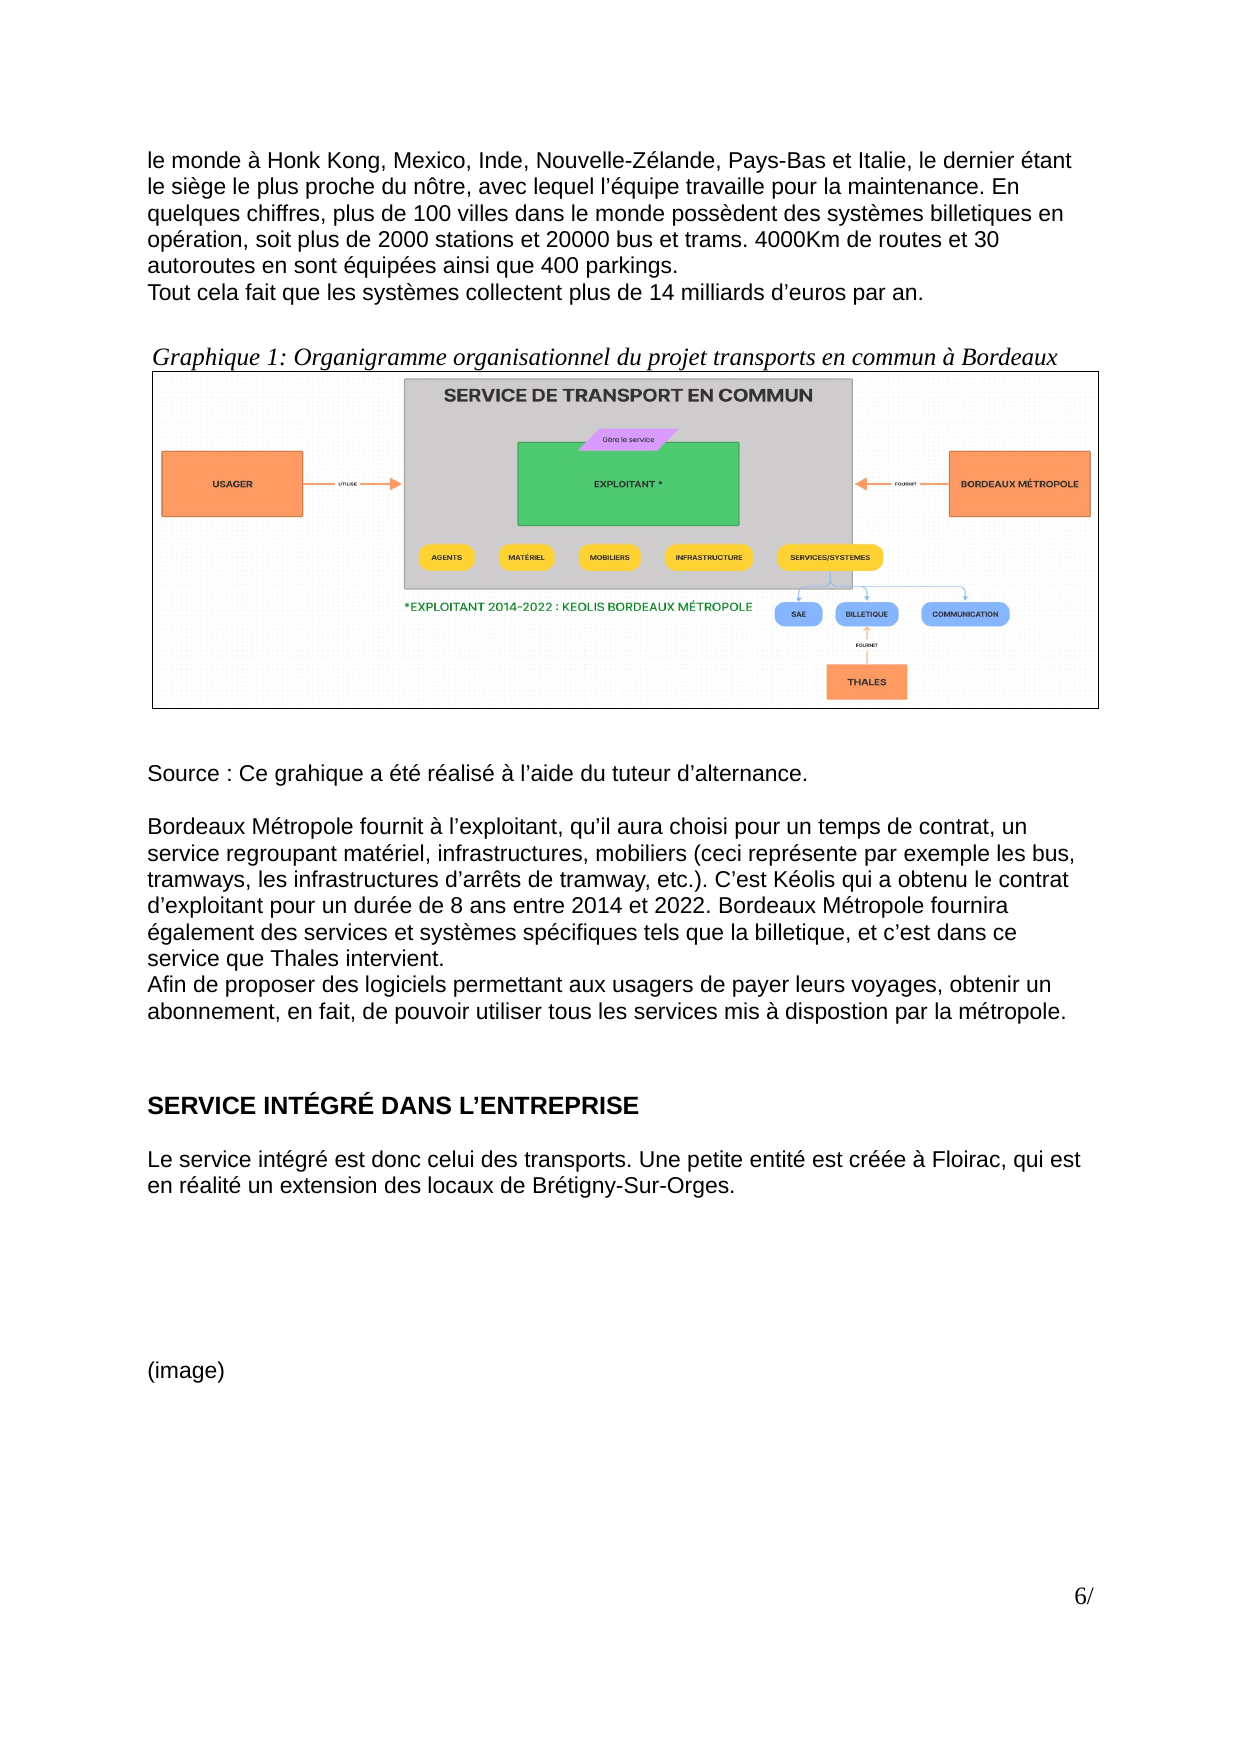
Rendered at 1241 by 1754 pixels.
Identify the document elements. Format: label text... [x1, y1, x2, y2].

text Afin de proposer des logiciels permettant aux usagers de payer leurs voyages, obtenir un abonnement, en fait, de pouvoir utiliser tous les services mis à dispostion par la métropole. [147, 971, 1093, 1024]
text Graphique 1: Organigramme organisationnel du projet transports en commun à Bordeaux [152, 342, 1098, 371]
text le monde à Honk Kong, Mexico, Inde, Nouvelle-Zélande, Pays-Bas et Italie, le dernier étant le siège le plus proche du nôtre, avec lequel l’équipe travaille pour la maintenance. En quelques chiffres, plus de 100 villes dans le monde possèdent des systèmes billetiques en opération, soit plus de 2000 stations et 20000 bus et trams. 4000Km de routes et 30 autoroutes en sont équipées ainsi que 400 parkings. [147, 147, 1093, 279]
text Bordeaux Métropole fournit à l’exploitant, qu’il aura choisi pour un temps de contrat, un service regroupant matériel, infrastructures, mobiliers (ceci représente par exemple les bus, tramways, les infrastructures d’arrêts de tramway, etc.). C’est Kéolis qui a obtenu le contrat d’exploitant pour un durée de 8 ans entre 2014 et 2022. Bordeaux Métropole fournira également des services et systèmes spécifiques tels que la billetique, et c’est dans ce service que Thales intervient. [147, 813, 1093, 971]
text [153, 372, 1098, 708]
text Source : Ce grahique a été réalisé à l’aide du tuteur d’alternance. [147, 760, 1093, 787]
text (image) [147, 1357, 1093, 1383]
text Le service intégré est donc celui des transports. Une petite entité est créée à Floirac, qui est en réalité un extension des locaux de Brétigny-Sur-Orges. [147, 1146, 1093, 1199]
picture [155, 374, 1096, 705]
text SERVICE INTÉGRÉ DANS L’ENTREPRISE [147, 1091, 1093, 1120]
text Tout cela fait que les systèmes collectent plus de 14 milliards d’euros par an. [147, 279, 1093, 305]
